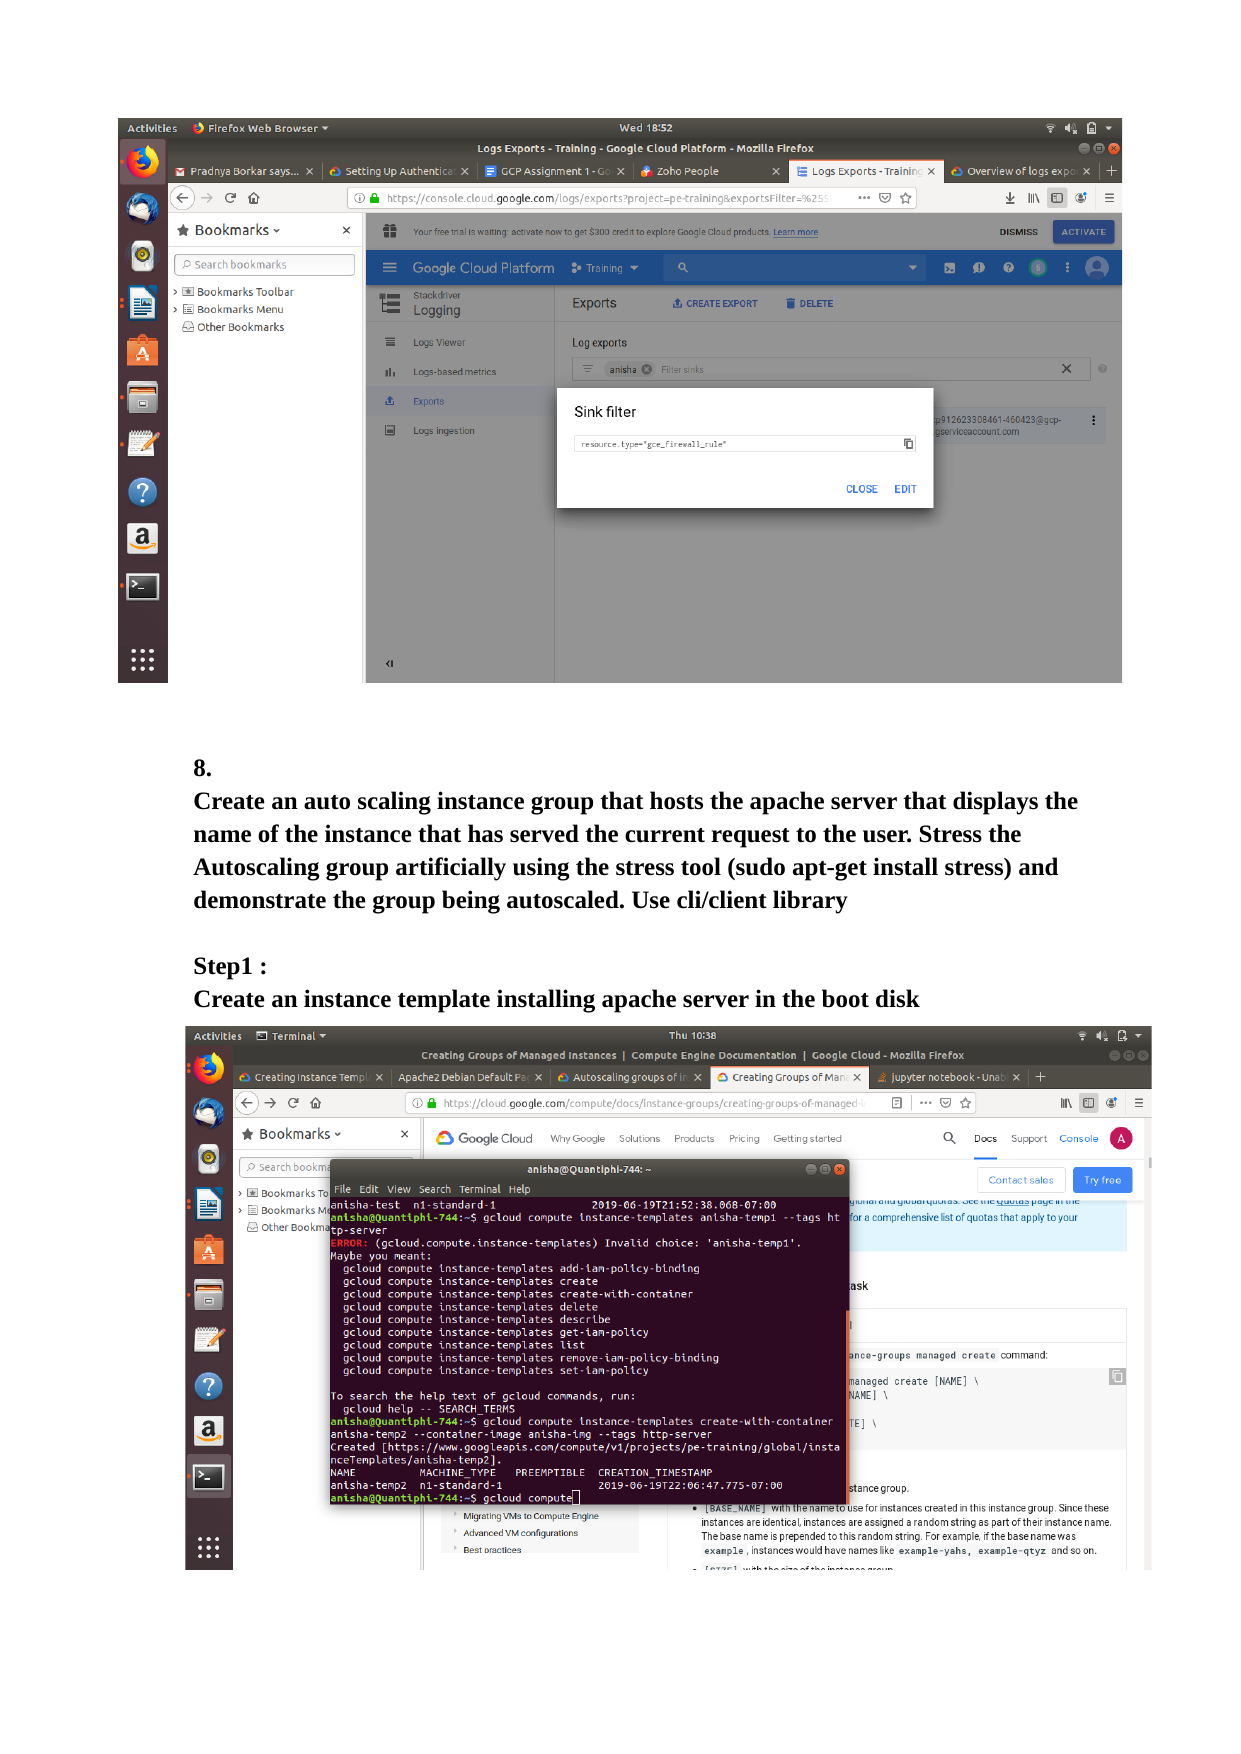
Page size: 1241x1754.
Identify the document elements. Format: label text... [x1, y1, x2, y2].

list 8. [156, 753, 1122, 782]
text Create an instance template installing apache server in the boot disk [156, 984, 1122, 1013]
text Step1 : [156, 951, 1122, 980]
list Create an auto scaling instance group that hosts the apache server that displays the name of the instance that has served the current request to the user. Stress the Autoscaling group artificially using the stress tool (sudo apt-get install stress) and demonstrate the group being autoscaled. Use cli/client library [156, 786, 1122, 914]
picture [185, 1026, 1152, 1570]
picture [118, 118, 1123, 683]
